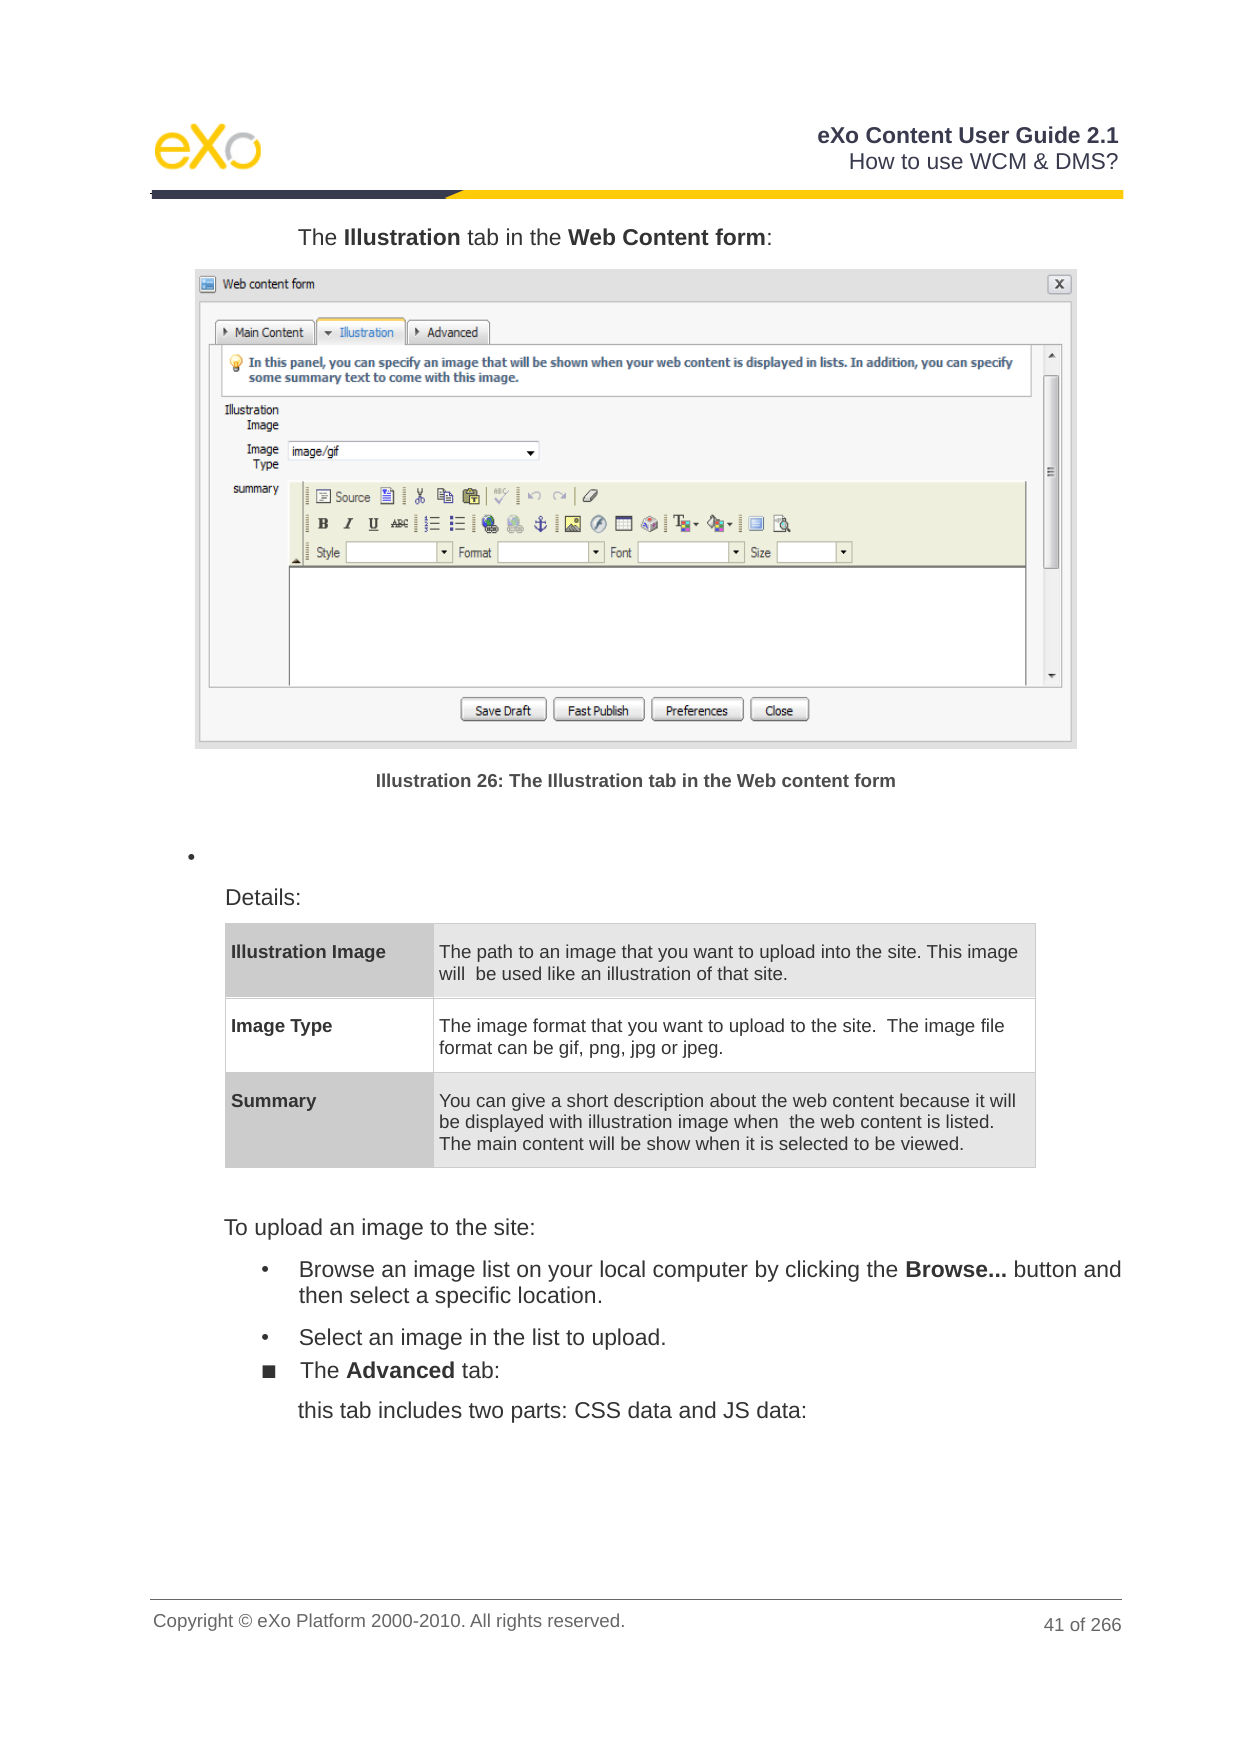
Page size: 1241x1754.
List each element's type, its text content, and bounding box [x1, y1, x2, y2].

list Browse an image list on your local computer by clicking the Browse... button and then select a specific location. [261, 1256, 1122, 1308]
table_cell You can give a short description about the web content because it will be displayed with illustration image when the web content is listed. The main content will be show when it is selected to be viewed. [434, 1073, 1035, 1167]
table_header The path to an image that you want to upload into the site. This image will be used like an illustration of that site. [434, 924, 1035, 997]
text To upload an image to the site: [223, 1214, 1122, 1241]
picture [151, 190, 1124, 199]
text The Illustration tab in the Web Content form: [298, 223, 1122, 250]
picture [155, 123, 262, 170]
text this tab includes two parts: CSS data and JS data: [298, 1397, 1122, 1423]
table_cell Summary [226, 1073, 433, 1167]
list Select an image in the list to upload. [261, 1323, 1122, 1350]
picture [194, 269, 1077, 749]
list The Advanced tab: [262, 1357, 1122, 1384]
text Illustration 26: The Illustration tab in the Web content form [190, 332, 1081, 792]
table_cell Image Type [226, 999, 433, 1072]
table_header Illustration Image [226, 924, 433, 997]
text [190, 257, 1081, 332]
table_cell The image format that you want to upload to the site. The image file format can be gif, png, jpg or jpeg. [434, 999, 1035, 1072]
list Details: [187, 884, 1122, 910]
